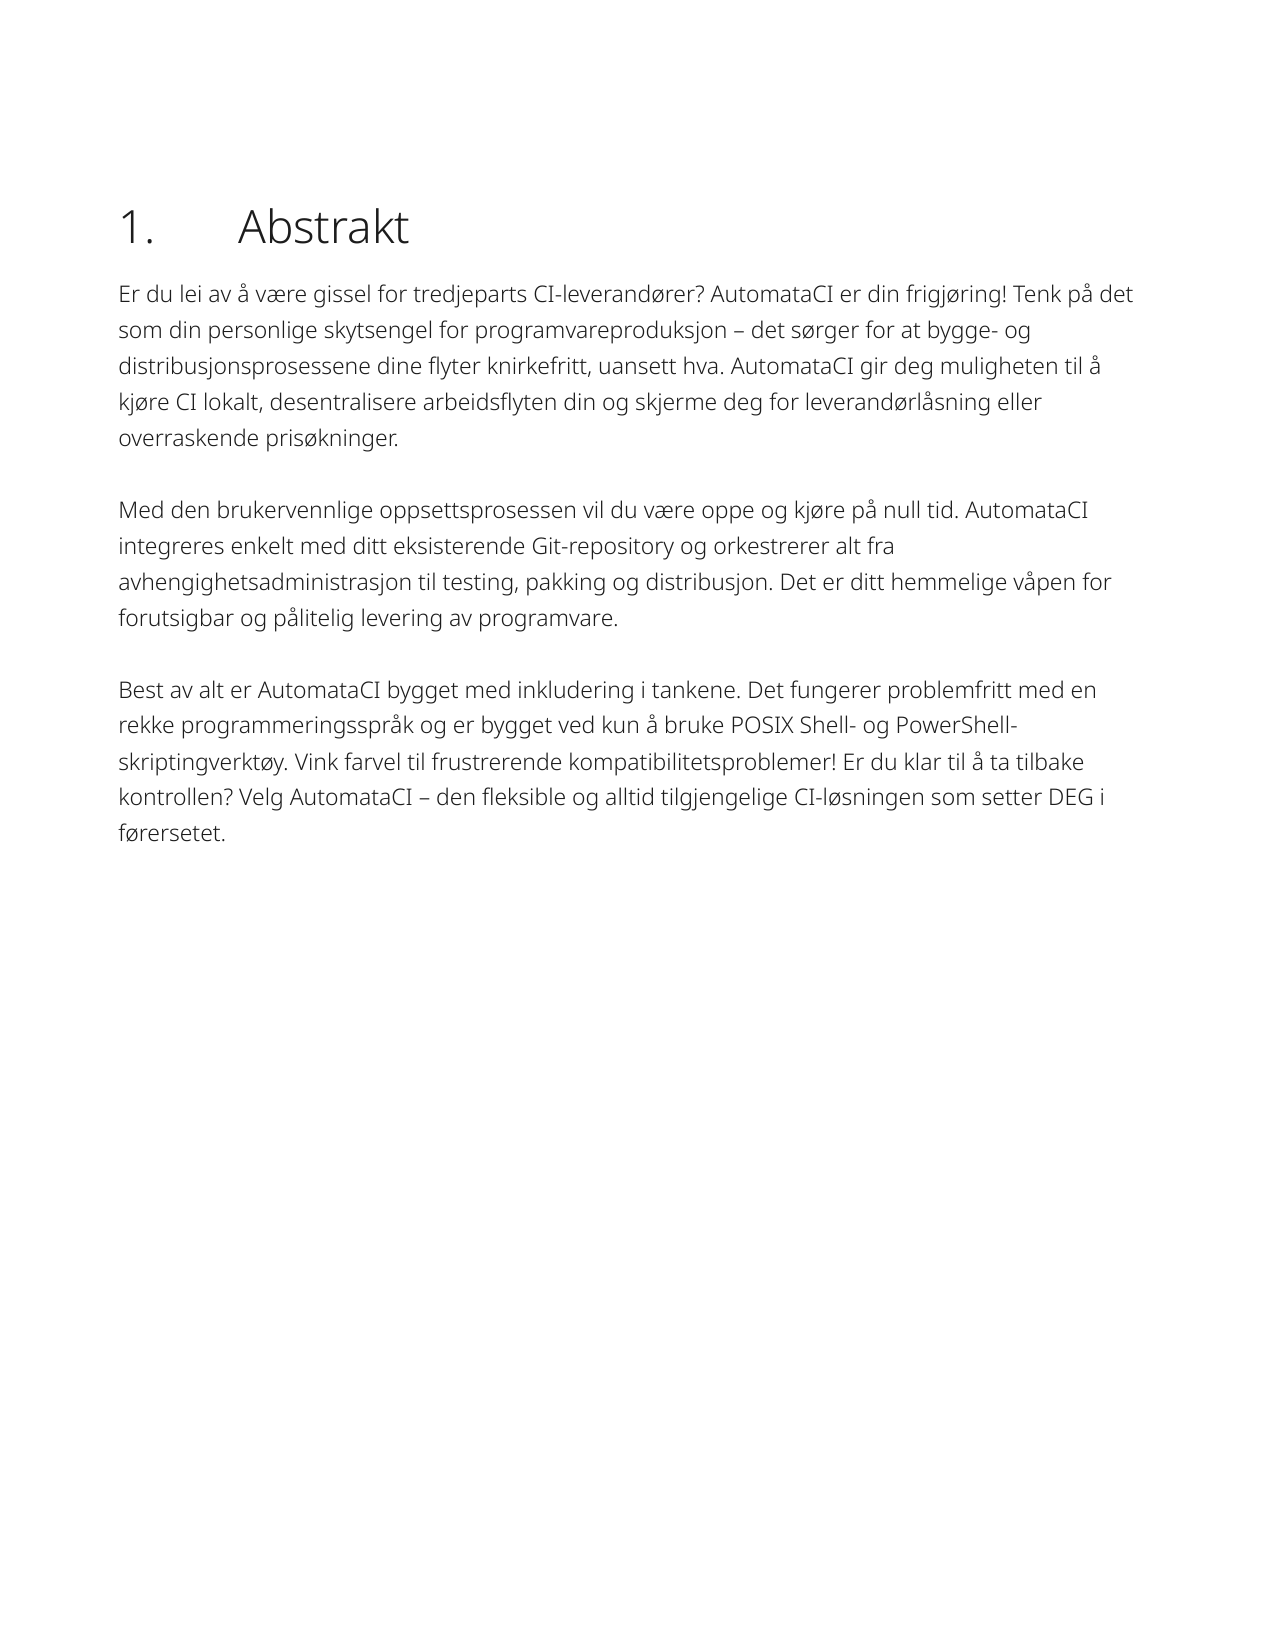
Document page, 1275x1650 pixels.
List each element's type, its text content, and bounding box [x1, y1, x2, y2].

text Med den brukervennlige oppsettsprosessen vil du være oppe og kjøre på null tid. AutomataCI integreres enkelt med ditt eksisterende Git-repository og orkestrerer alt fra avhengighetsadministrasjon til testing, pakking og distribusjon. Det er ditt hemmelige våpen for forutsigbar og pålitelig levering av programvare. [118, 494, 1157, 633]
text Er du lei av å være gissel for tredjeparts CI-leverandører? AutomataCI er din frigjøring! Tenk på det som din personlige skytsengel for programvareproduksjon – det sørger for at bygge- og distribusjonsprosessene dine flyter knirkefritt, uansett hva. AutomataCI gir deg muligheten til å kjøre CI lokalt, desentralisere arbeidsflyten din og skjerme deg for leverandørlåsning eller overraskende prisøkninger. [118, 278, 1157, 453]
subtitle Abstrakt [118, 194, 1157, 257]
text Best av alt er AutomataCI bygget med inkludering i tankene. Det fungerer problemfritt med en rekke programmeringsspråk og er bygget ved kun å bruke POSIX Shell- og PowerShell-skriptingverktøy. Vink farvel til frustrerende kompatibilitetsproblemer! Er du klar til å ta tilbake kontrollen? Velg AutomataCI – den fleksible og alltid tilgjengelige CI-løsningen som setter DEG i førersetet. [118, 673, 1157, 848]
